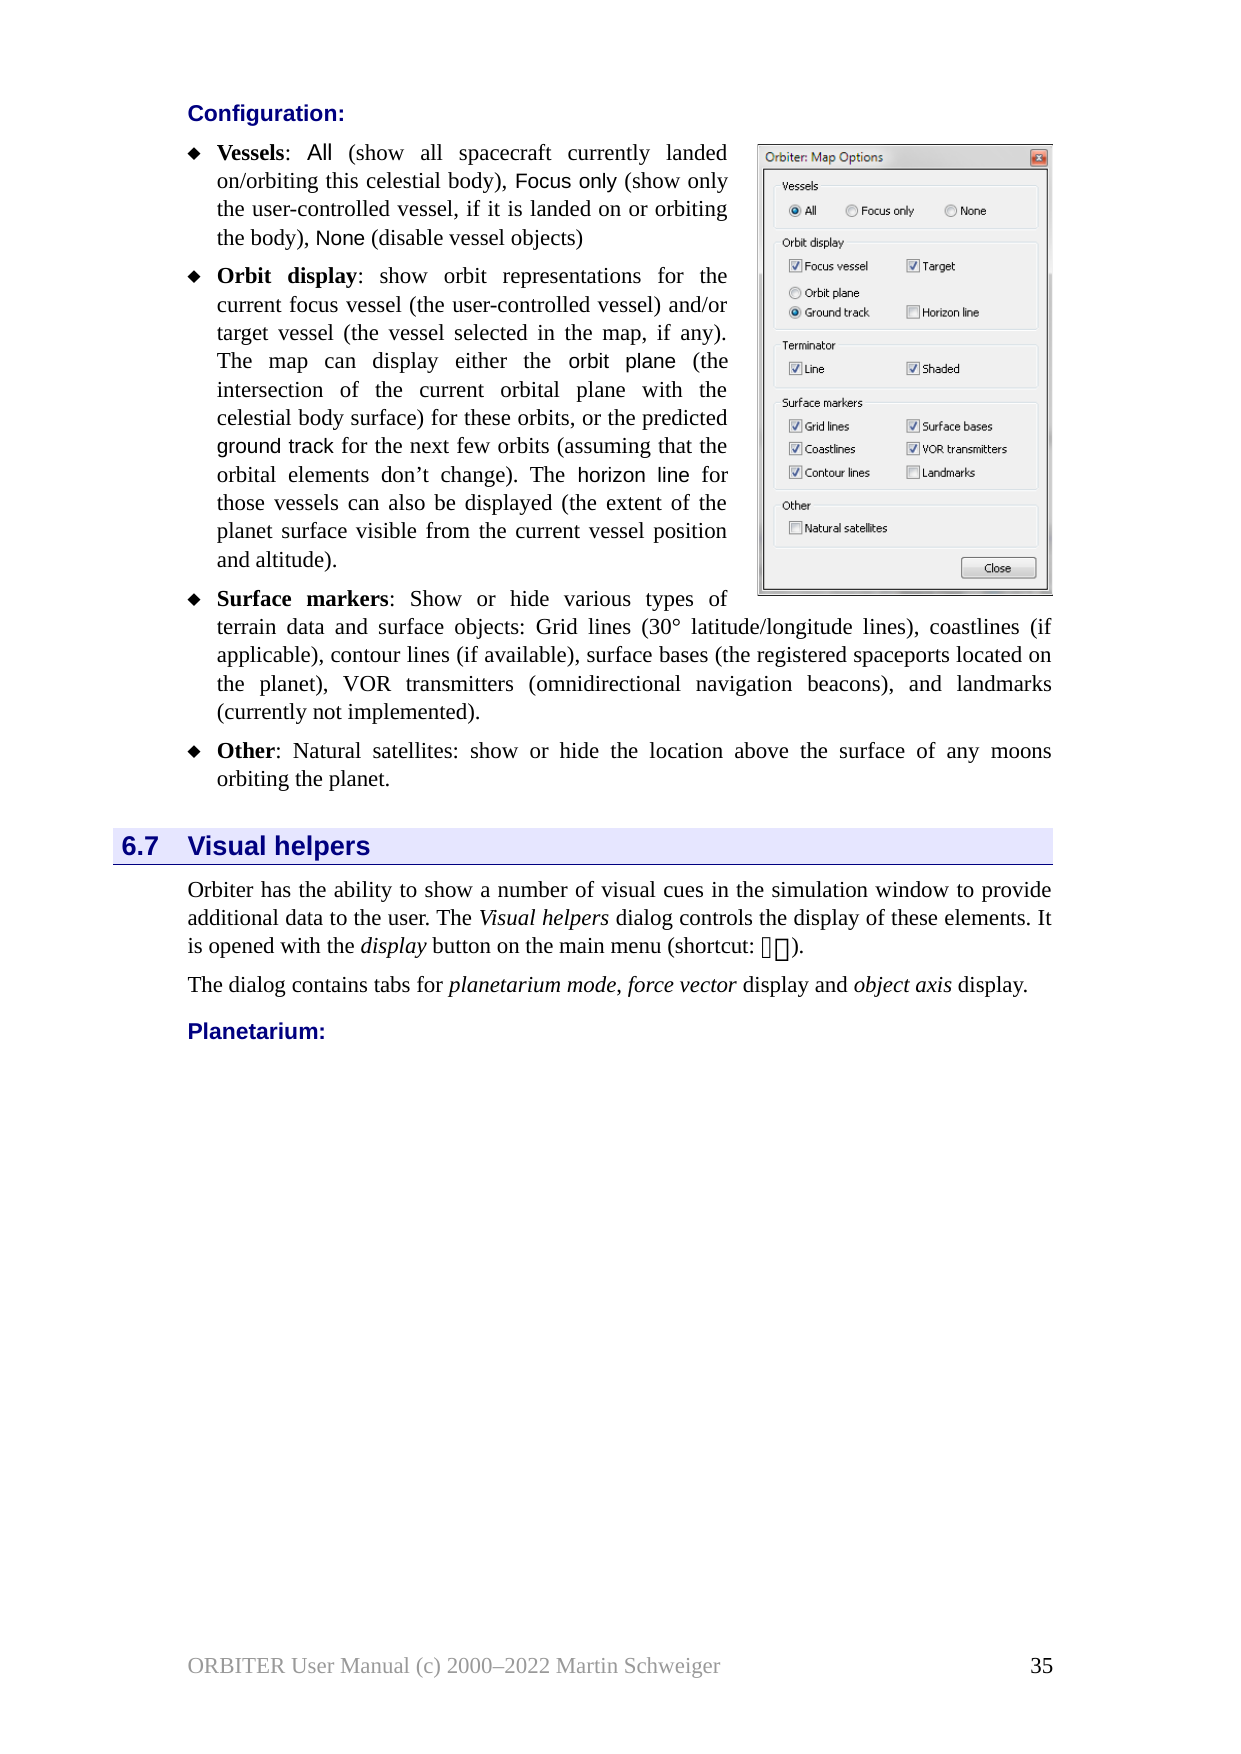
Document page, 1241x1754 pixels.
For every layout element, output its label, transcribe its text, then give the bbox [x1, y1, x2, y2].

subtitle Planetarium: [187, 1018, 1053, 1044]
list Surface markers: Show or hide various types of terrain data and surface objects: Grid lines (30° latitude/longitude lines), coastlines (if applicable), contour lines (if available), surface bases (the registered spaceports located on the planet), VOR transmitters (omnidirectional navigation beacons), and landmarks (currently not implemented). [187, 584, 1053, 725]
text The dialog contains tabs for planetarium mode, force vector display and object axis display. [187, 970, 1053, 998]
text Orbiter has the ability to show a number of visual cues in the simulation window to provide additional data to the user. The Visual helpers dialog controls the display of these elements. It is opened with the display button on the main menu (shortcut: ). [187, 874, 1053, 959]
list Vessels: All (show all spacecraft currently landed on/orbiting this celestial body), Focus only (show only the user-controlled vessel, if it is landed on or orbiting the body), None (disable vessel objects) [187, 137, 1053, 251]
list Other: Natural satellites: show or hide the location above the surface of any moons orbiting the planet. [187, 736, 1053, 793]
subtitle Visual helpers [113, 828, 1053, 864]
picture [757, 144, 1053, 596]
list Orbit display: show orbit representations for the current focus vessel (the user-controlled vessel) and/or target vessel (the vessel selected in the map, if any). The map can display either the orbit plane (the intersection of the current orbital plane with the celestial body surface) for these orbits, or the predicted ground track for the next few orbits (assuming that the orbital elements don’t change). The horizon line for those vessels can also be displayed (the extent of the planet surface visible from the current vessel position and altitude). [187, 261, 757, 573]
subtitle Configuration: [187, 100, 1053, 127]
